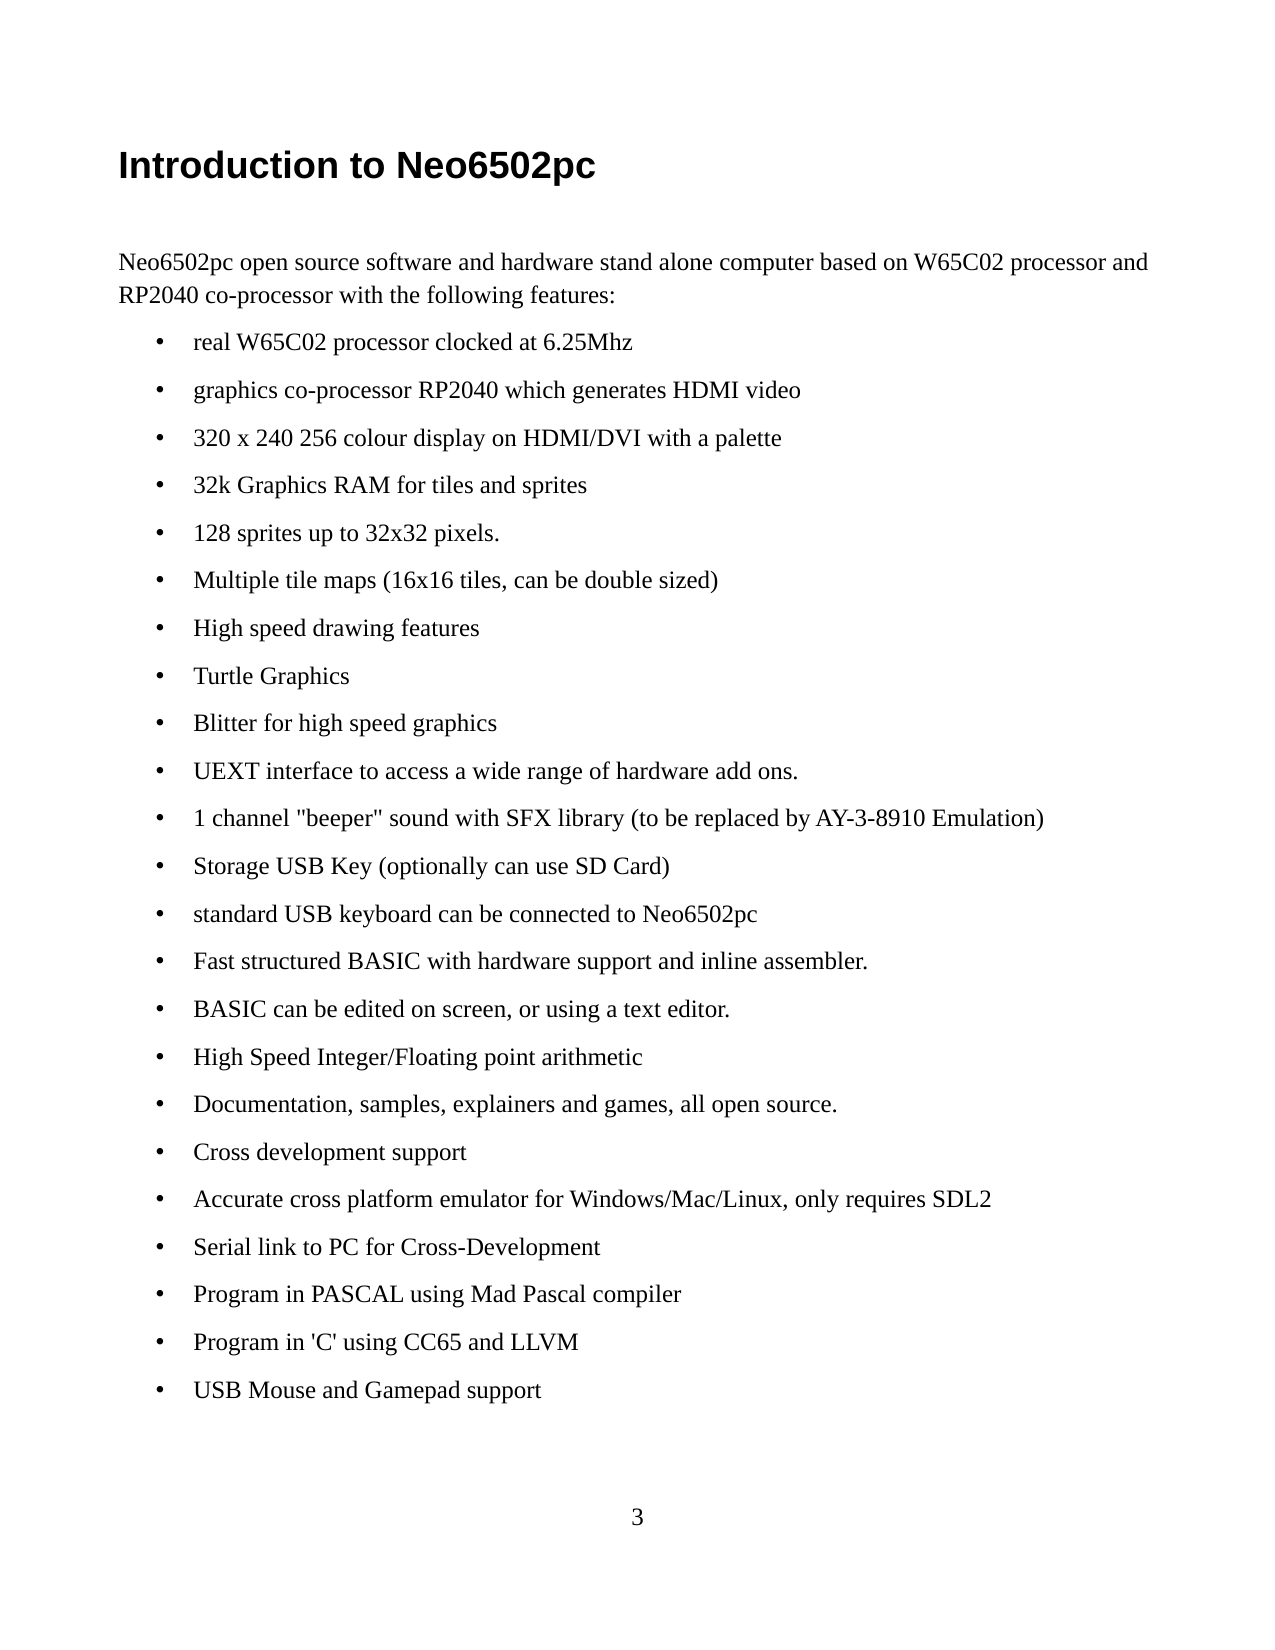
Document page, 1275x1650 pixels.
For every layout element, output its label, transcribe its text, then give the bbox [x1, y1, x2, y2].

list BASIC can be edited on screen, or using a text editor. [156, 994, 1157, 1023]
list Cross development support [156, 1137, 1157, 1166]
list Turtle Graphics [156, 661, 1157, 689]
list High Speed Integer/Floating point arithmetic [156, 1042, 1157, 1070]
text Neo6502pc open source software and hardware stand alone computer based on W65C02 processor and RP2040 co-processor with the following features: [118, 247, 1157, 309]
list High speed drawing features [156, 613, 1157, 642]
list Storage USB Key (optionally can use SD Card) [156, 851, 1157, 880]
list Accurate cross platform emulator for Windows/Mac/Linux, only requires SDL2 [156, 1184, 1157, 1213]
subtitle Introduction to Neo6502pc [118, 143, 1157, 187]
list 1 channel "beeper" sound with SFX library (to be replaced by AY-3-8910 Emulation) [156, 803, 1157, 832]
list standard USB keyboard can be connected to Neo6502pc [156, 899, 1157, 927]
list 128 sprites up to 32x32 pixels. [156, 518, 1157, 547]
list Fast structured BASIC with hardware support and inline assembler. [156, 946, 1157, 975]
list UEXT interface to access a wide range of hardware add ons. [156, 756, 1157, 785]
list Documentation, samples, explainers and games, all open source. [156, 1089, 1157, 1118]
list real W65C02 processor clocked at 6.25Mhz [156, 327, 1157, 356]
list Program in PASCAL using Mad Pascal compiler [156, 1279, 1157, 1308]
list 32k Graphics RAM for tiles and sprites [156, 470, 1157, 499]
list 320 x 240 256 colour display on HDMI/DVI with a palette [156, 423, 1157, 451]
list Serial link to PC for Cross-Development [156, 1232, 1157, 1261]
list Program in 'C' using CC65 and LLVM [156, 1327, 1157, 1356]
list Blitter for high speed graphics [156, 708, 1157, 737]
list Multiple tile maps (16x16 tiles, can be double sized) [156, 566, 1157, 594]
list graphics co-processor RP2040 which generates HDMI video [156, 375, 1157, 404]
list USB Mouse and Gamepad support [156, 1375, 1157, 1403]
